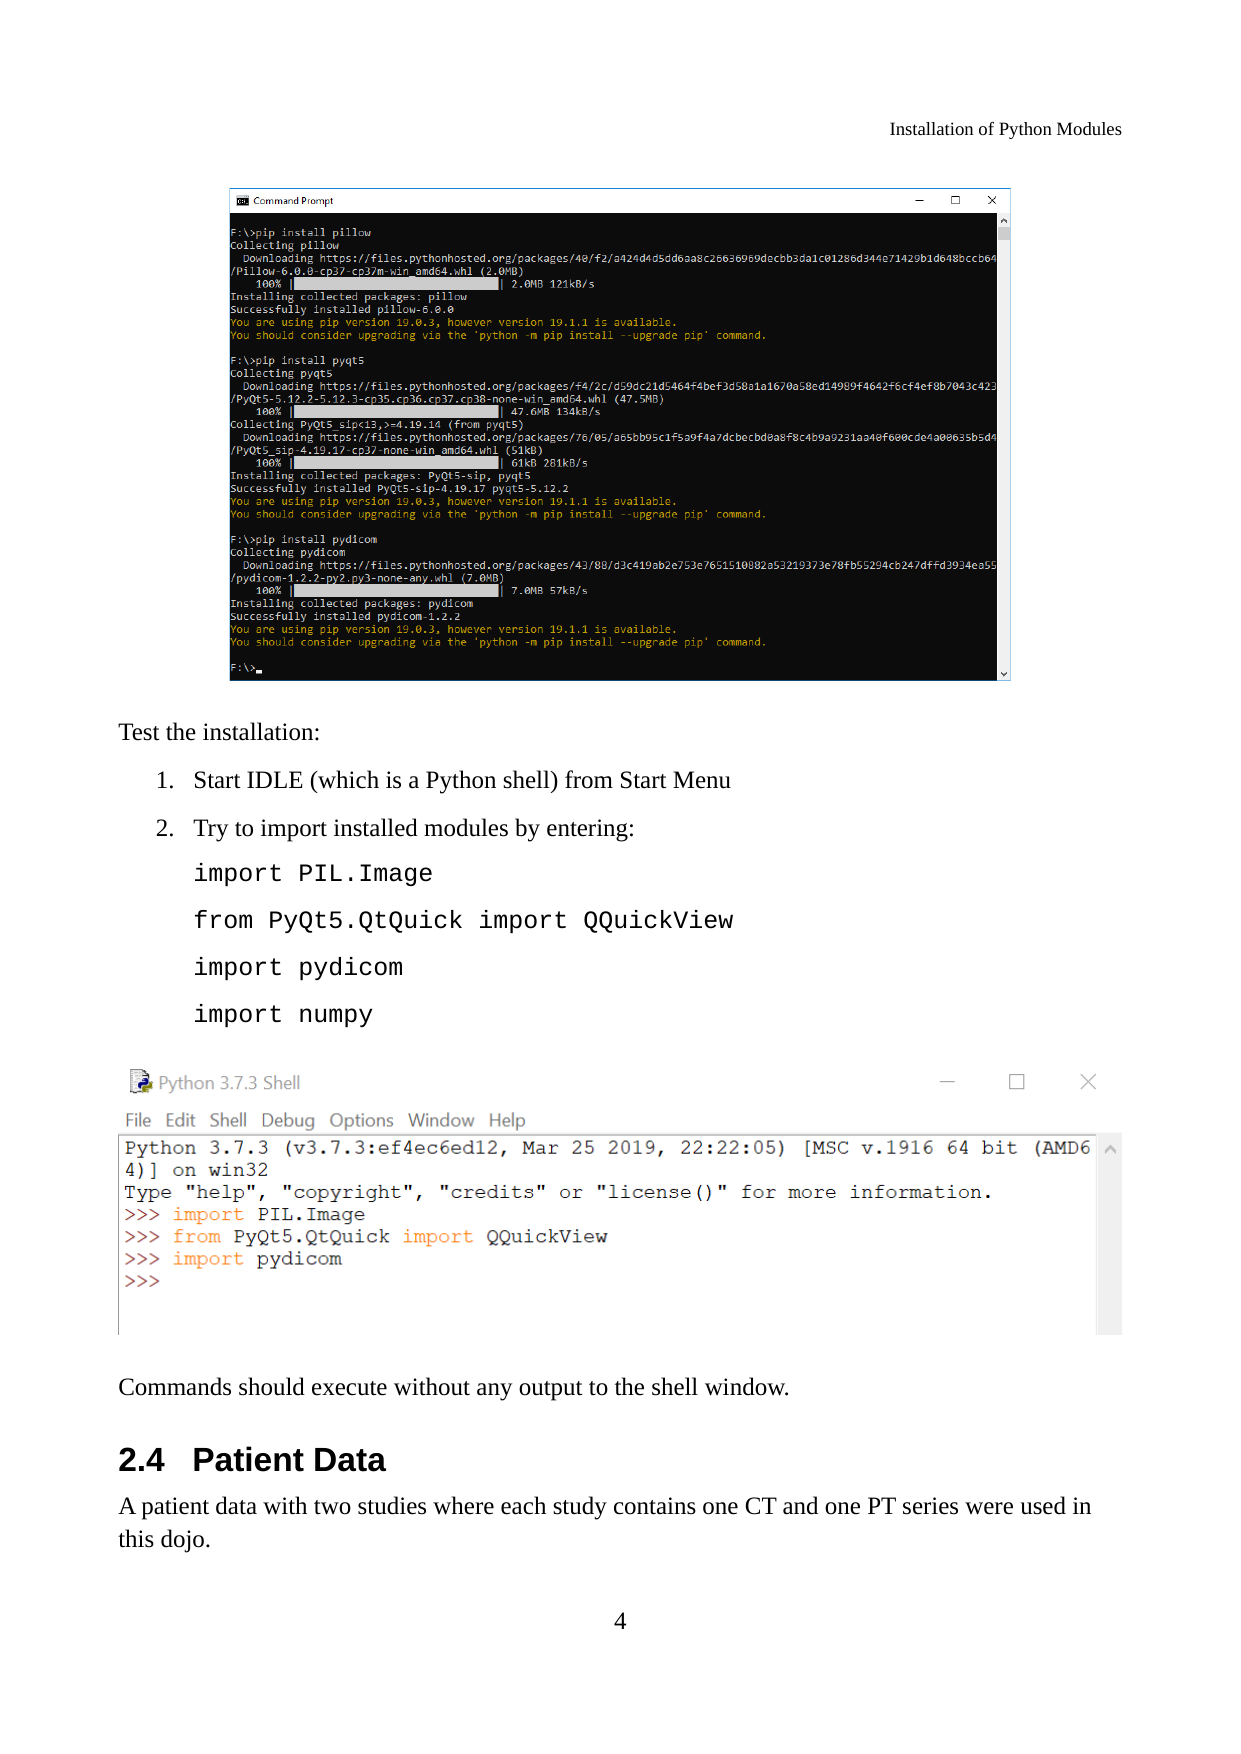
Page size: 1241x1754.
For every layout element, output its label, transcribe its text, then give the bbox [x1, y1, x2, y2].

text A patient data with two studies where each study contains one CT and one PT series were used in this dojo. [118, 1491, 1122, 1553]
list Start IDLE (which is a Python shell) from Start Menu [156, 765, 1122, 794]
text Commands should execute without any output to the shell window. [118, 1372, 1122, 1400]
picture [118, 1060, 1123, 1335]
list from PyQt5.QtQuick import QQuickView [156, 907, 1122, 936]
subtitle Patient Data [118, 1440, 1122, 1479]
list import PIL.Image [156, 860, 1122, 889]
list import numpy [156, 1002, 1122, 1030]
picture [229, 188, 1011, 681]
text Test the installation: [118, 717, 1122, 746]
list import pydicom [156, 954, 1122, 983]
list Try to import installed modules by entering: [156, 813, 1122, 841]
